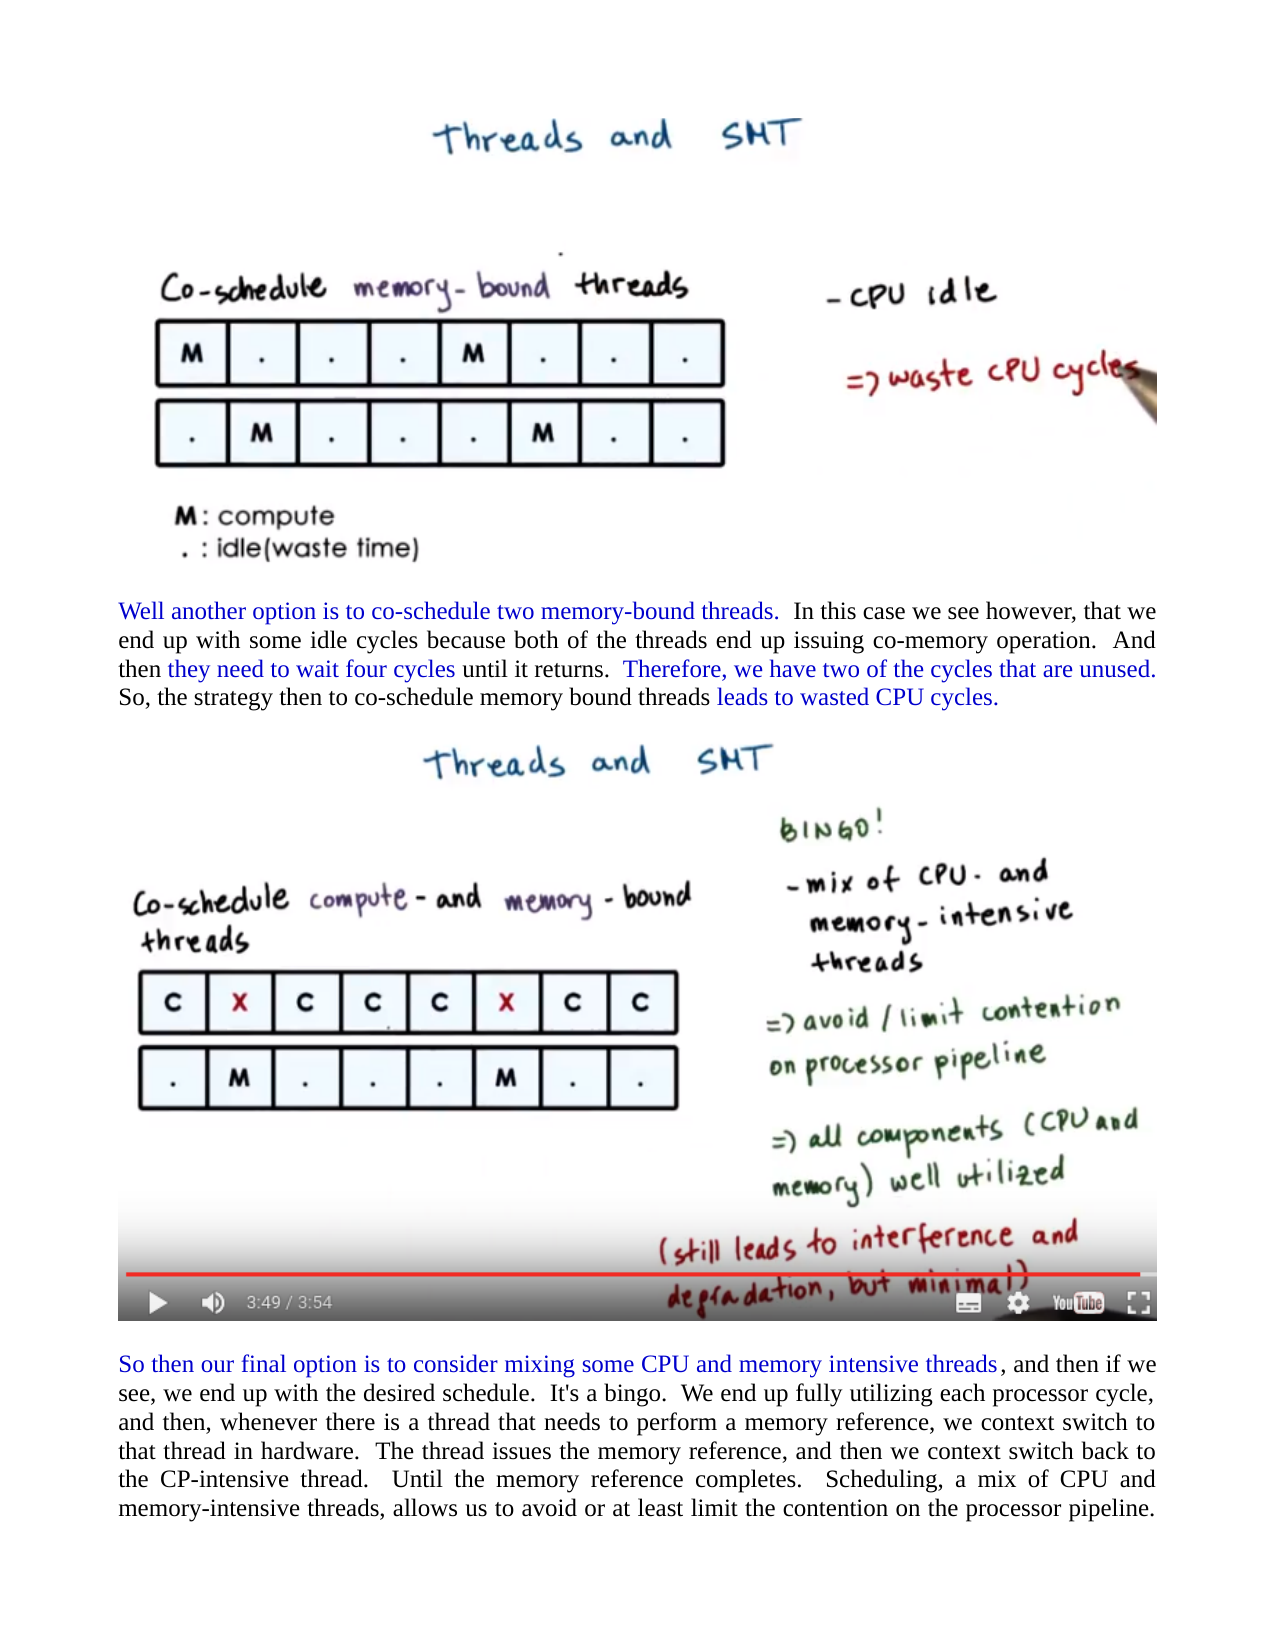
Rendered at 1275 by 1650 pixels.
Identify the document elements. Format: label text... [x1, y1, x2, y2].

picture [118, 740, 1157, 1321]
text Well another option is to co-schedule two memory-bound threads. In this case we see however, that we end up with some idle cycles because both of the threads end up issuing co-memory operation. And then they need to wait four cycles until it returns. Therefore, we have two of the cycles that are unused. So, the strategy then to co-schedule memory bound threads leads to wasted CPU cycles. [118, 596, 1157, 711]
picture [118, 118, 1157, 568]
text So then our final option is to consider mixing some CPU and memory intensive threads, and then if we see, we end up with the desired schedule. It's a bingo. We end up fully utilizing each processor cycle, and then, whenever there is a thread that needs to perform a memory reference, we context switch to that thread in hardware. The thread issues the memory reference, and then we context switch back to the CP-intensive thread. Until the memory reference completes. Scheduling, a mix of CPU and memory-intensive threads, allows us to avoid or at least limit the contention on the processor pipeline. [118, 1349, 1157, 1522]
